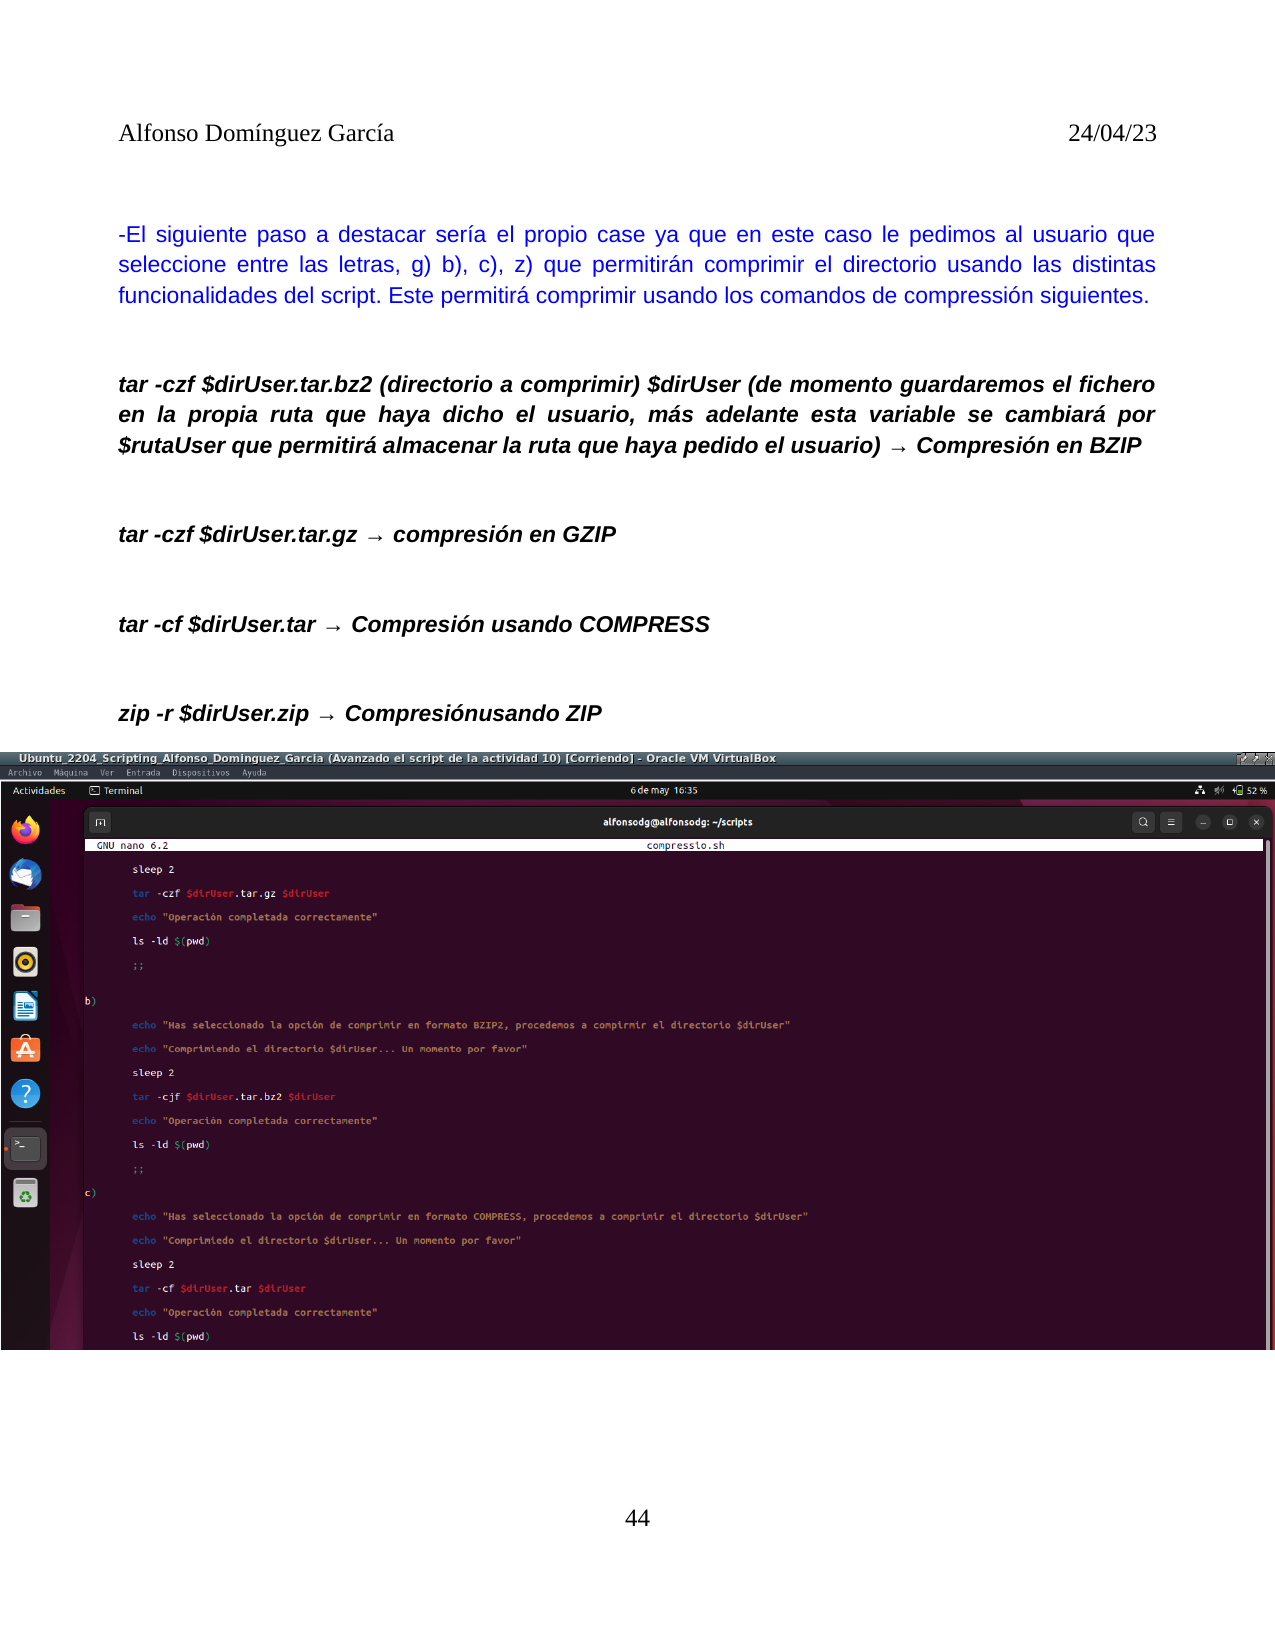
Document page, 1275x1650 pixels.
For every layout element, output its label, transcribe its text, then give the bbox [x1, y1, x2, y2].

text zip -r $dirUser.zip → Compresiónusando ZIP [118, 700, 1157, 727]
text -El siguiente paso a destacar sería el propio case ya que en este caso le pedimos al usuario que seleccione entre las letras, g) b), c), z) que permitirán comprimir el directorio usando las distintas funcionalidades del script. Este permitirá comprimir usando los comandos de compressión siguientes. [118, 221, 1157, 308]
picture [0, 752, 1275, 1350]
text tar -czf $dirUser.tar.bz2 (directorio a comprimir) $dirUser (de momento guardaremos el fichero en la propia ruta que haya dicho el usuario, más adelante esta variable se cambiará por $rutaUser que permitirá almacenar la ruta que haya pedido el usuario) → Compresión en BZIP [118, 371, 1157, 458]
text tar -czf $dirUser.tar.gz → compresión en GZIP [118, 521, 1157, 547]
text tar -cf $dirUser.tar → Compresión usando COMPRESS [118, 611, 1157, 637]
